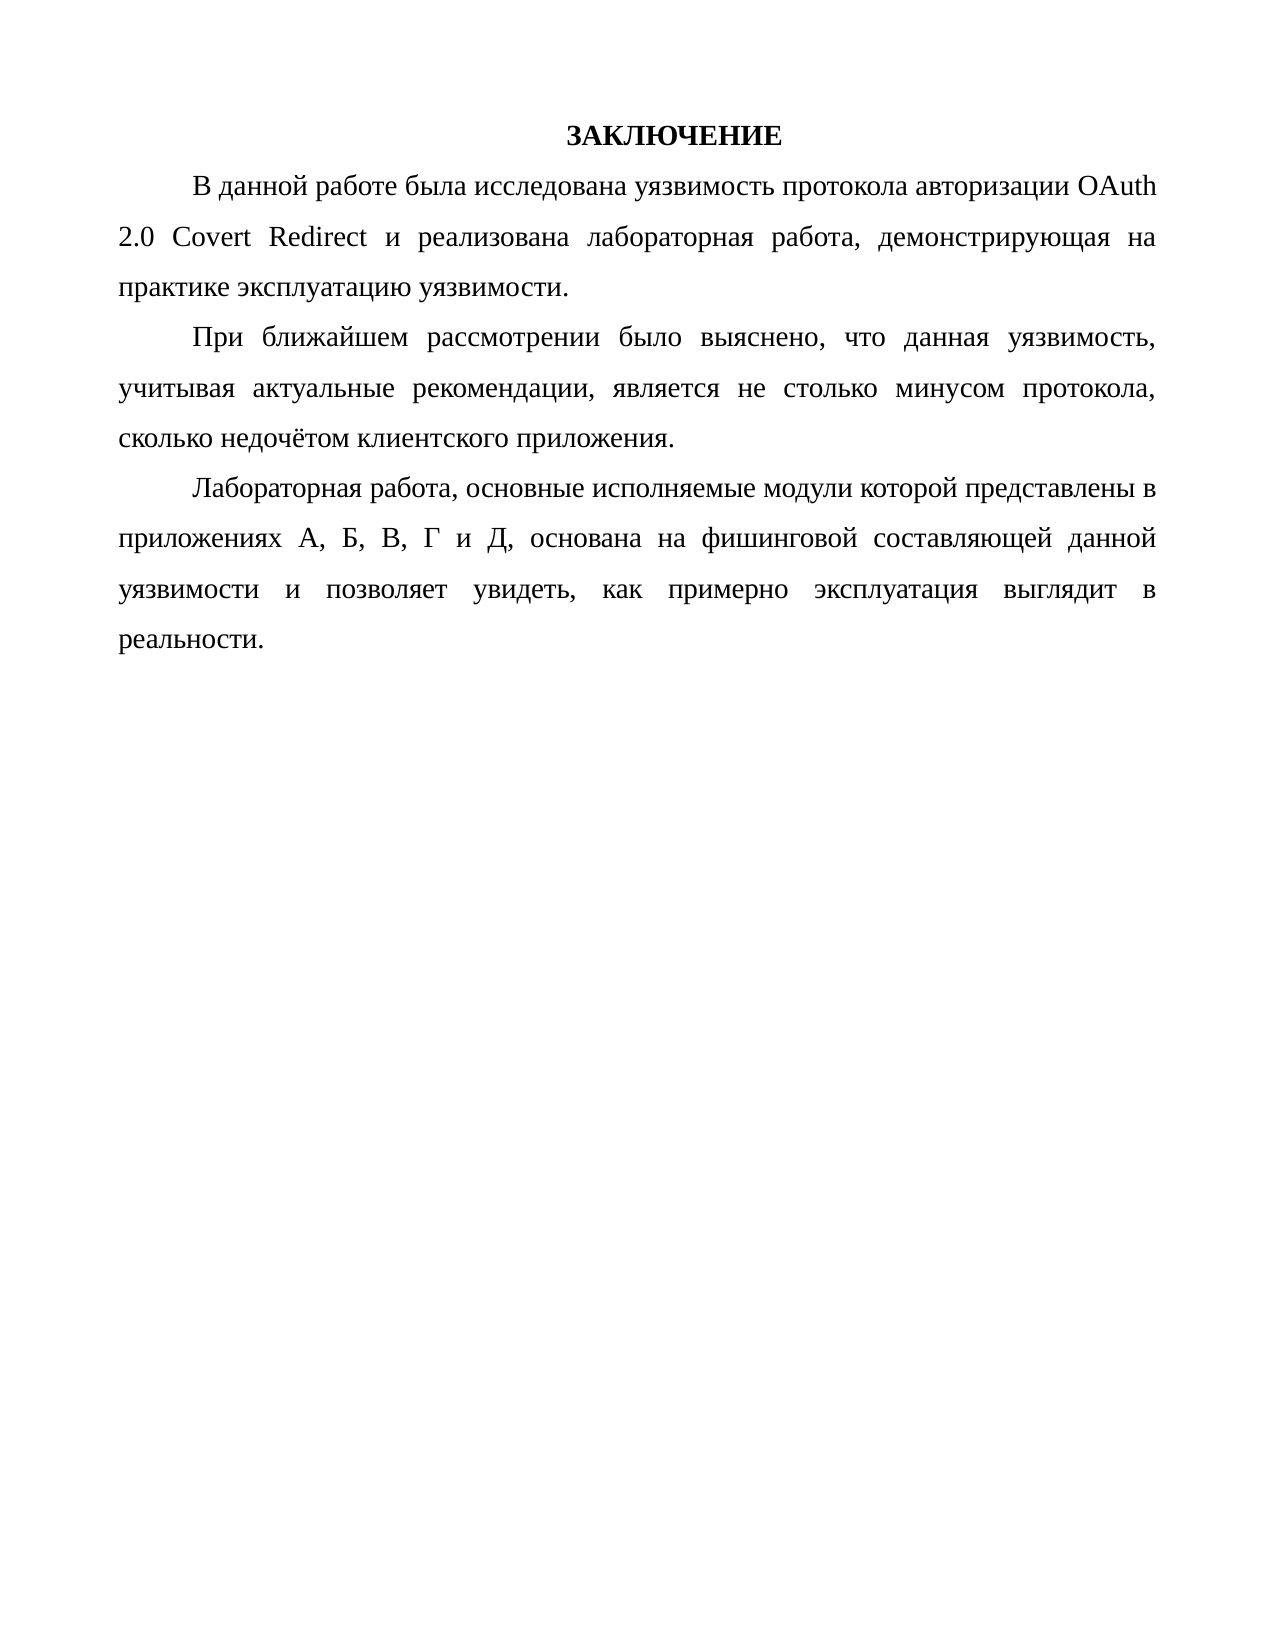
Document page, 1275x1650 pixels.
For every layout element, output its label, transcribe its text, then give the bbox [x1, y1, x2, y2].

text В данной работе была исследована уязвимость протокола авторизации OAuth 2.0 Covert Redirect и реализована лабораторная работа, демонстрирующая на практике эксплуатацию уязвимости. [118, 168, 1157, 303]
subtitle Заключение [118, 118, 1157, 152]
text При ближайшем рассмотрении было выяснено, что данная уязвимость, учитывая актуальные рекомендации, является не столько минусом протокола, сколько недочётом клиентского приложения. [118, 319, 1157, 453]
text Лабораторная работа, основные исполняемые модули которой представлены в приложениях А, Б, В, Г и Д, основана на фишинговой составляющей данной уязвимости и позволяет увидеть, как примерно эксплуатация выглядит в реальности. [118, 470, 1157, 655]
